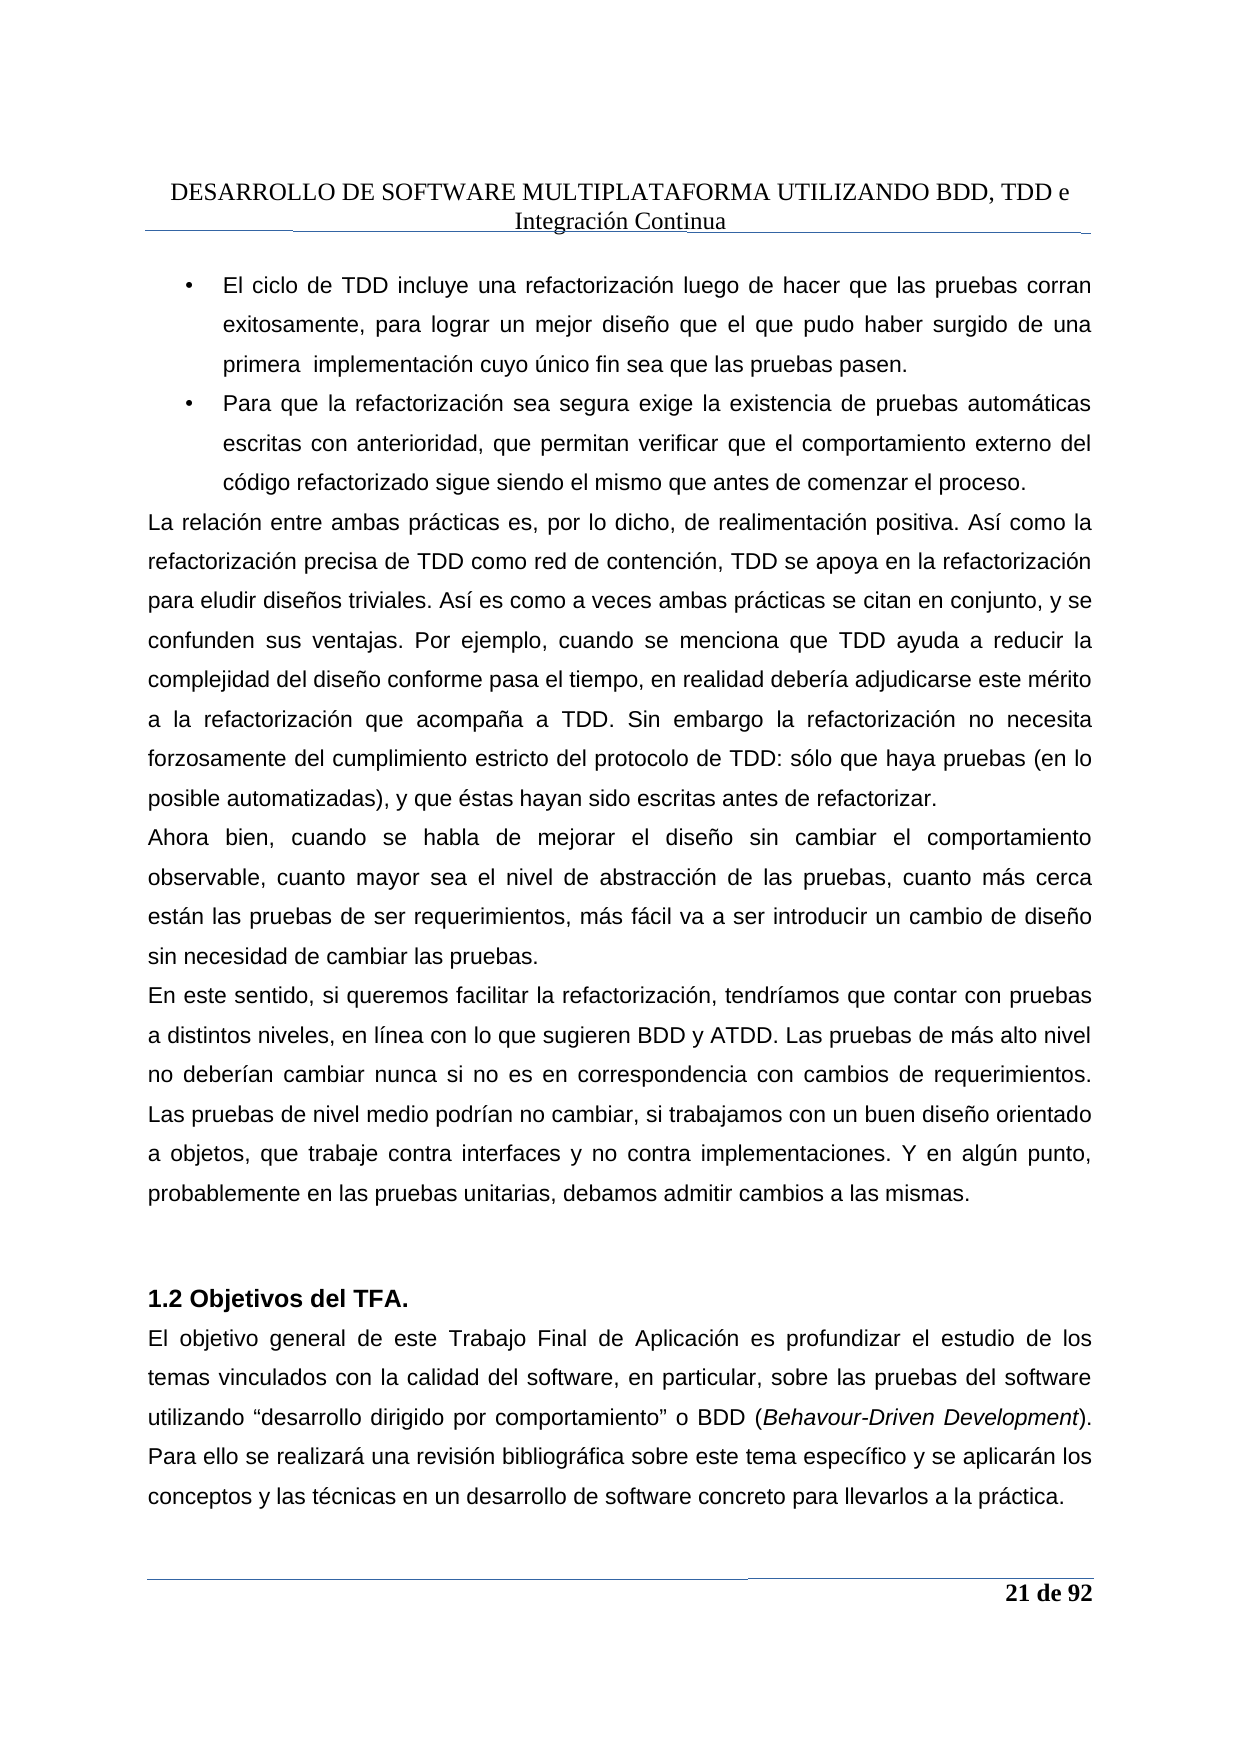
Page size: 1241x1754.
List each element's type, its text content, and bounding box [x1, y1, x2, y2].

text Ahora bien, cuando se habla de mejorar el diseño sin cambiar el comportamiento observable, cuanto mayor sea el nivel de abstracción de las pruebas, cuanto más cerca están las pruebas de ser requerimientos, más fácil va a ser introducir un cambio de diseño sin necesidad de cambiar las pruebas. [148, 824, 1093, 969]
text La relación entre ambas prácticas es, por lo dicho, de realimentación positiva. Así como la refactorización precisa de TDD como red de contención, TDD se apoya en la refactorización para eludir diseños triviales. Así es como a veces ambas prácticas se citan en conjunto, y se confunden sus ventajas. Por ejemplo, cuando se menciona que TDD ayuda a reducir la complejidad del diseño conforme pasa el tiempo, en realidad debería adjudicarse este mérito a la refactorización que acompaña a TDD. Sin embargo la refactorización no necesita forzosamente del cumplimiento estricto del protocolo de TDD: sólo que haya pruebas (en lo posible automatizadas), y que éstas hayan sido escritas antes de refactorizar. [148, 508, 1093, 811]
text En este sentido, si queremos facilitar la refactorización, tendríamos que contar con pruebas a distintos niveles, en línea con lo que sugieren BDD y ATDD. Las pruebas de más alto nivel no deberían cambiar nunca si no es en correspondencia con cambios de requerimientos. Las pruebas de nivel medio podrían no cambiar, si trabajamos con un buen diseño orientado a objetos, que trabaje contra interfaces y no contra implementaciones. Y en algún punto, probablemente en las pruebas unitarias, debamos admitir cambios a las mismas. [148, 982, 1093, 1206]
list Para que la refactorización sea segura exige la existencia de pruebas automáticas escritas con anterioridad, que permitan verificar que el comportamiento externo del código refactorizado sigue siendo el mismo que antes de comenzar el proceso. [185, 390, 1093, 495]
subtitle 1.2 Objetivos del TFA. [148, 1284, 1093, 1312]
list El ciclo de TDD incluye una refactorización luego de hacer que las pruebas corran exitosamente, para lograr un mejor diseño que el que pudo haber surgido de una primera implementación cuyo único fin sea que las pruebas pasen. [185, 272, 1093, 377]
text El objetivo general de este Trabajo Final de Aplicación es profundizar el estudio de los temas vinculados con la calidad del software, en particular, sobre las pruebas del software utilizando “desarrollo dirigido por comportamiento” o BDD (Behavour-Driven Development). Para ello se realizará una revisión bibliográfica sobre este tema específico y se aplicarán los conceptos y las técnicas en un desarrollo de software concreto para llevarlos a la práctica. [148, 1325, 1093, 1509]
